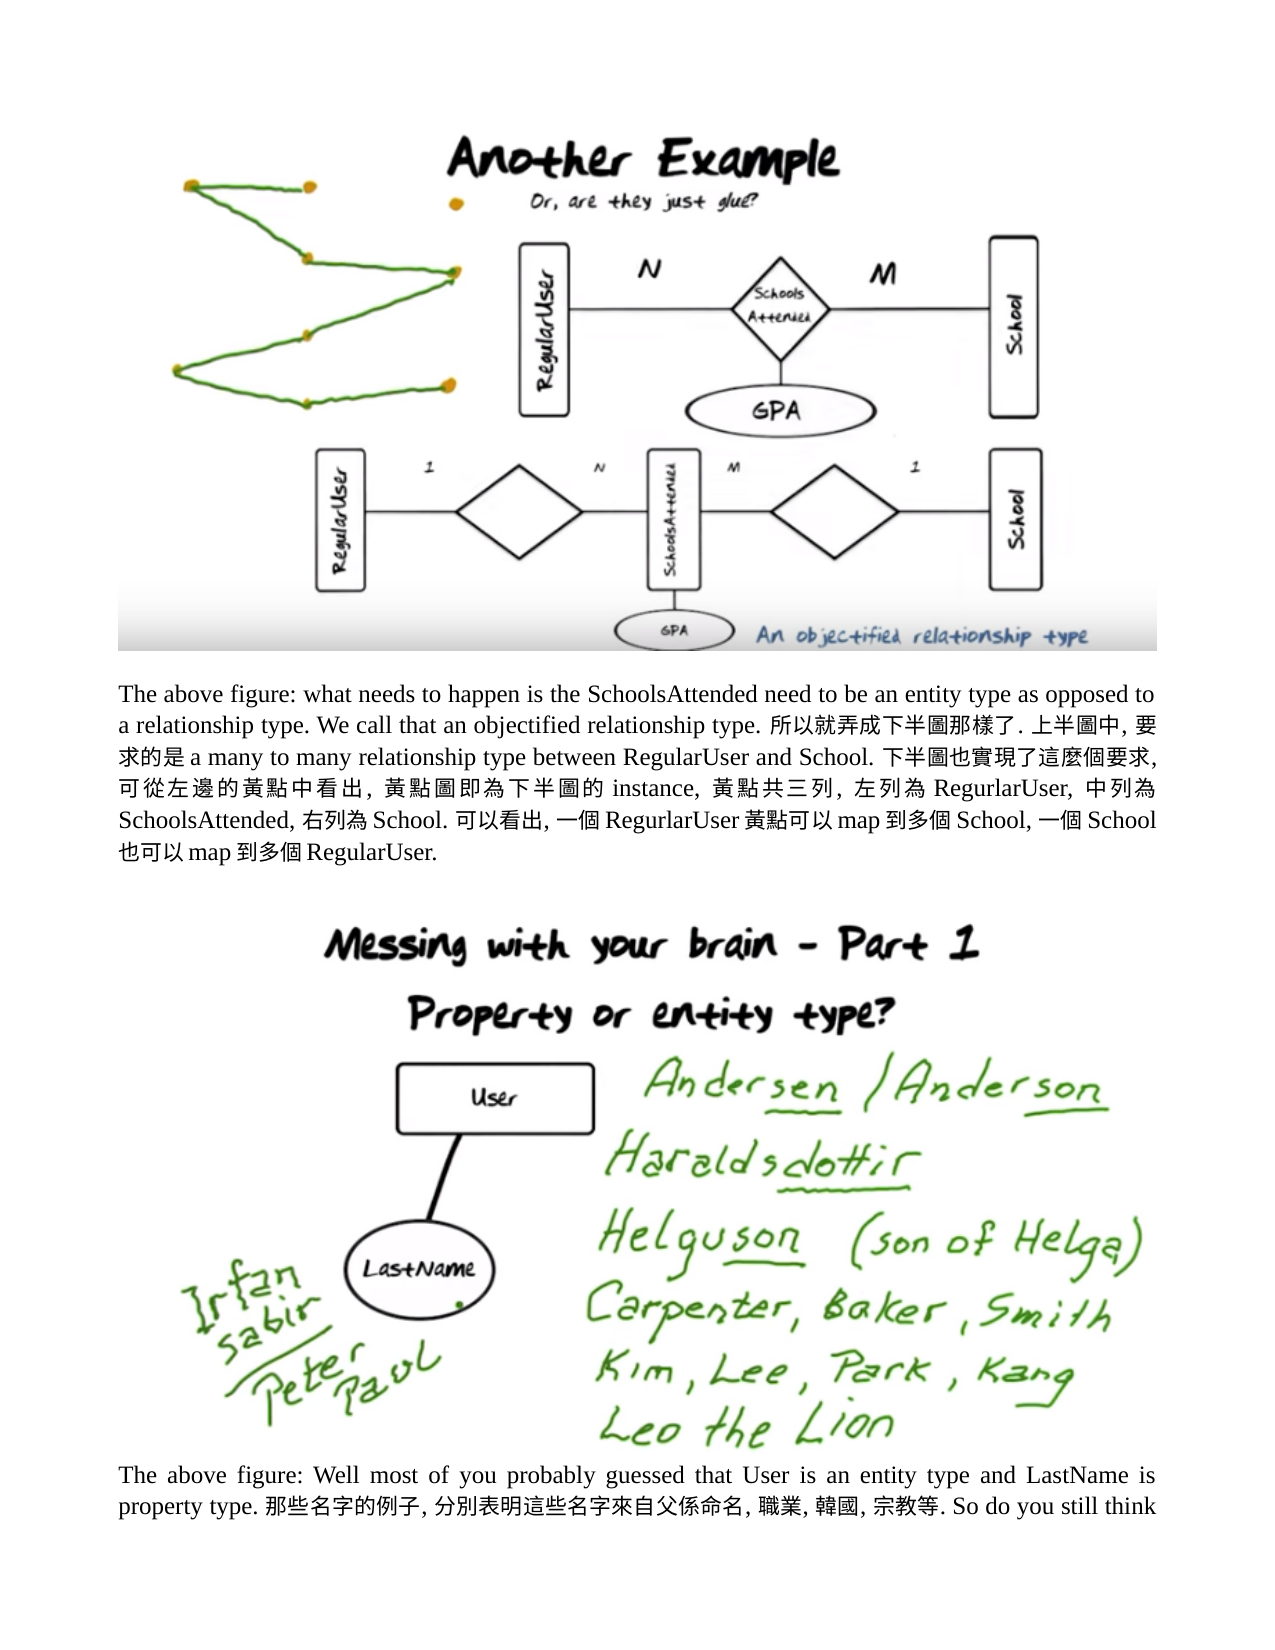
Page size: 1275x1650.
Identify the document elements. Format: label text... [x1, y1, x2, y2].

picture [118, 118, 1157, 651]
picture [118, 895, 1157, 1461]
text The above figure: Well most of you probably guessed that User is an entity type and LastName is property type. 那些名字的例子, 分別表明這些名字來自父係命名, 職業, 韓國, 宗教等. So do you still think [118, 1461, 1157, 1521]
text The above figure: what needs to happen is the SchoolsAttended need to be an entity type as opposed to a relationship type. We call that an objectified relationship type. 所以就弄成下半圖那樣了. 上半圖中, 要求的是a many to many relationship type between RegularUser and School. 下半圖也實現了這麼個要求, 可從左邊的黃點中看出, 黃點圖即為下半圖的instance, 黃點共三列, 左列為RegurlarUser, 中列為SchoolsAttended, 右列為School. 可以看出, 一個RegurlarUser黃點可以map到多個School, 一個School也可以map到多個RegularUser. [118, 679, 1157, 866]
